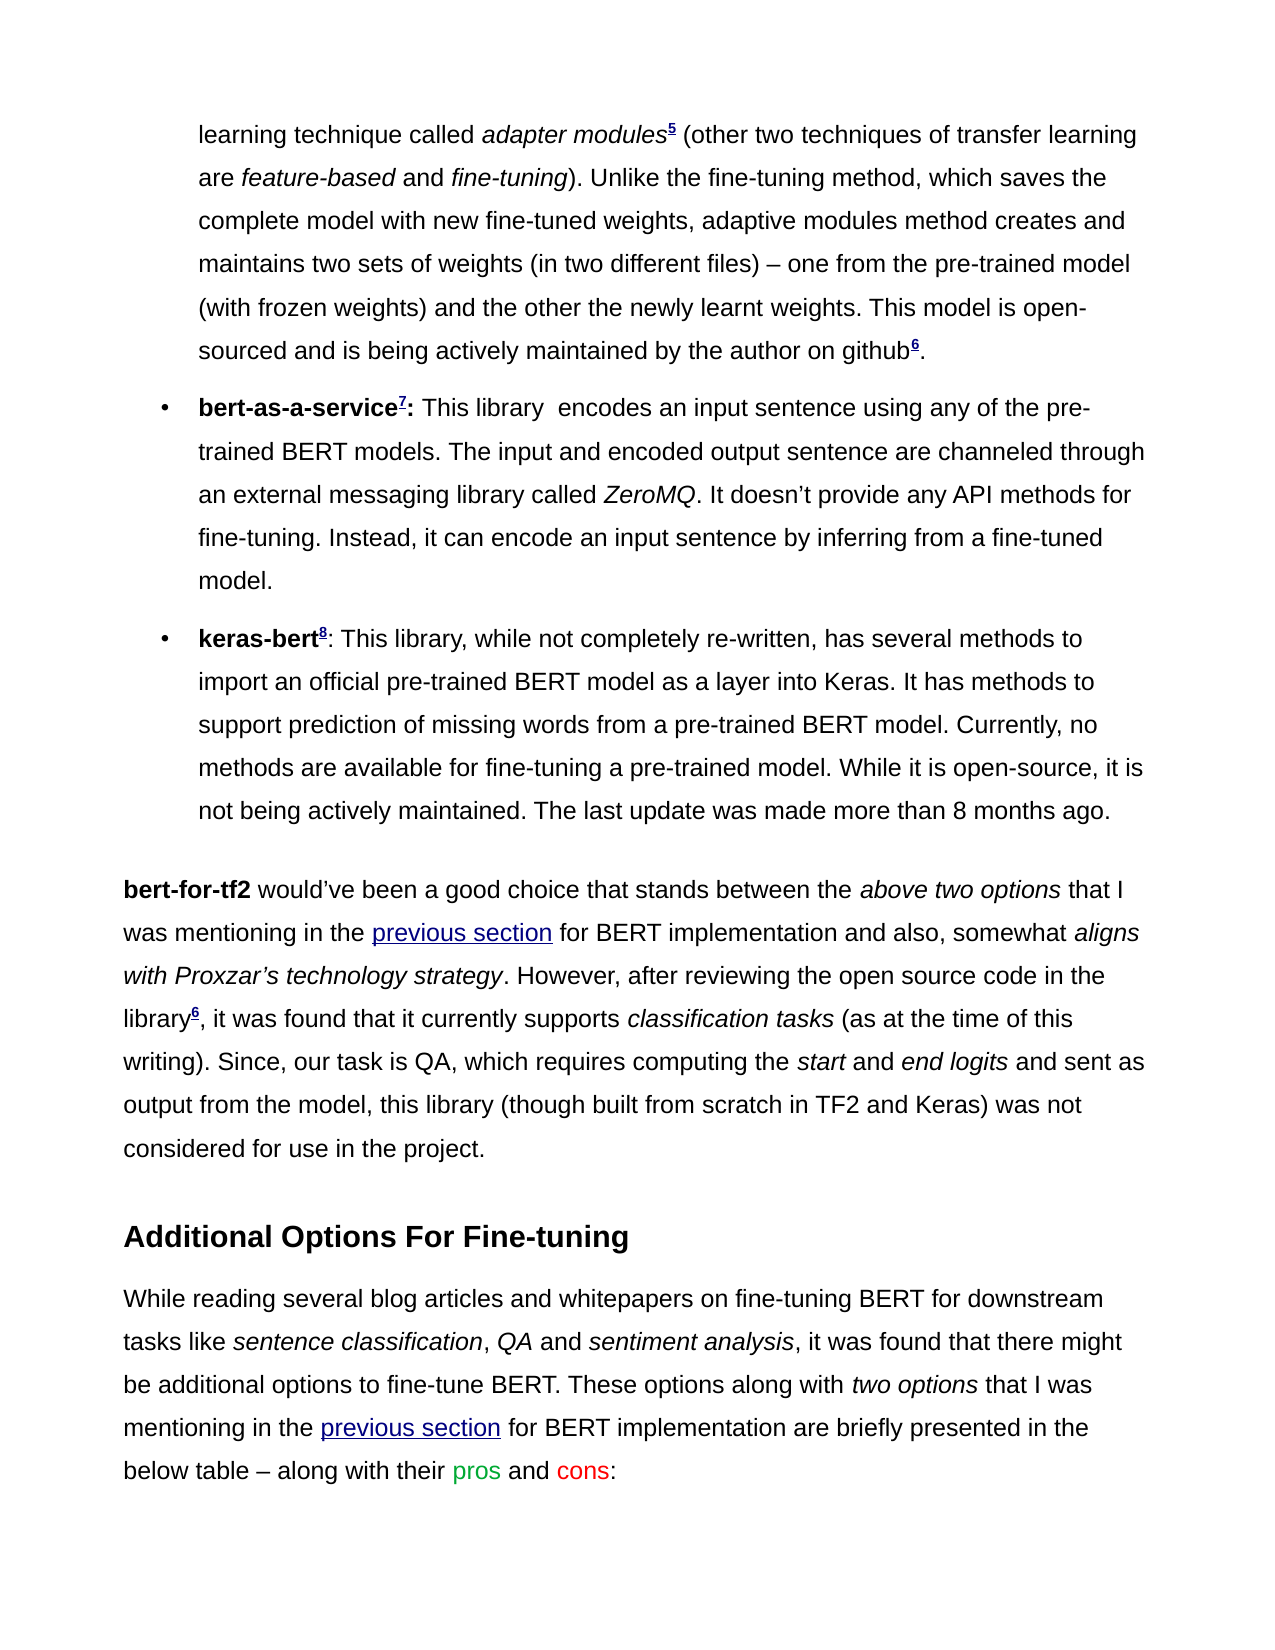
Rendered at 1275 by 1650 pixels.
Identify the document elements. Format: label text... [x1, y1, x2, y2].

list learning technique called adapter modules5 (other two techniques of transfer learning are feature-based and fine-tuning). Unlike the fine-tuning method, which saves the complete model with new fine-tuned weights, adaptive modules method creates and maintains two sets of weights (in two different files) – one from the pre-trained model (with frozen weights) and the other the newly learnt weights. This model is open-sourced and is being actively maintained by the author on github6. [161, 120, 1152, 364]
subtitle Additional Options For Fine-tuning [123, 1218, 1152, 1254]
list bert-as-a-service7: This library encodes an input sentence using any of the pre-trained BERT models. The input and encoded output sentence are channeled through an external messaging library called ZeroMQ. It doesn’t provide any API methods for fine-tuning. Instead, it can encode an input sentence by inferring from a fine-tuned model. [161, 393, 1152, 595]
list keras-bert8: This library, while not completely re-written, has several methods to import an official pre-trained BERT model as a layer into Keras. It has methods to support prediction of missing words from a pre-trained BERT model. Currently, no methods are available for fine-tuning a pre-trained model. While it is open-source, it is not being actively maintained. The last update was made more than 8 months ago. [161, 624, 1152, 825]
text While reading several blog articles and whitepapers on fine-tuning BERT for downstream tasks like sentence classification, QA and sentiment analysis, it was found that there might be additional options to fine-tune BERT. These options along with two options that I was mentioning in the previous section for BERT implementation are briefly presented in the below table – along with their pros and cons: [123, 1284, 1152, 1485]
text bert-for-tf2 would’ve been a good choice that stands between the above two options that I was mentioning in the previous section for BERT implementation and also, somewhat aligns with Proxzar’s technology strategy. However, after reviewing the open source code in the library6, it was found that it currently supports classification tasks (as at the time of this writing). Since, our task is QA, which requires computing the start and end logits and sent as output from the model, this library (though built from scratch in TF2 and Keras) was not considered for use in the project. [123, 875, 1152, 1162]
